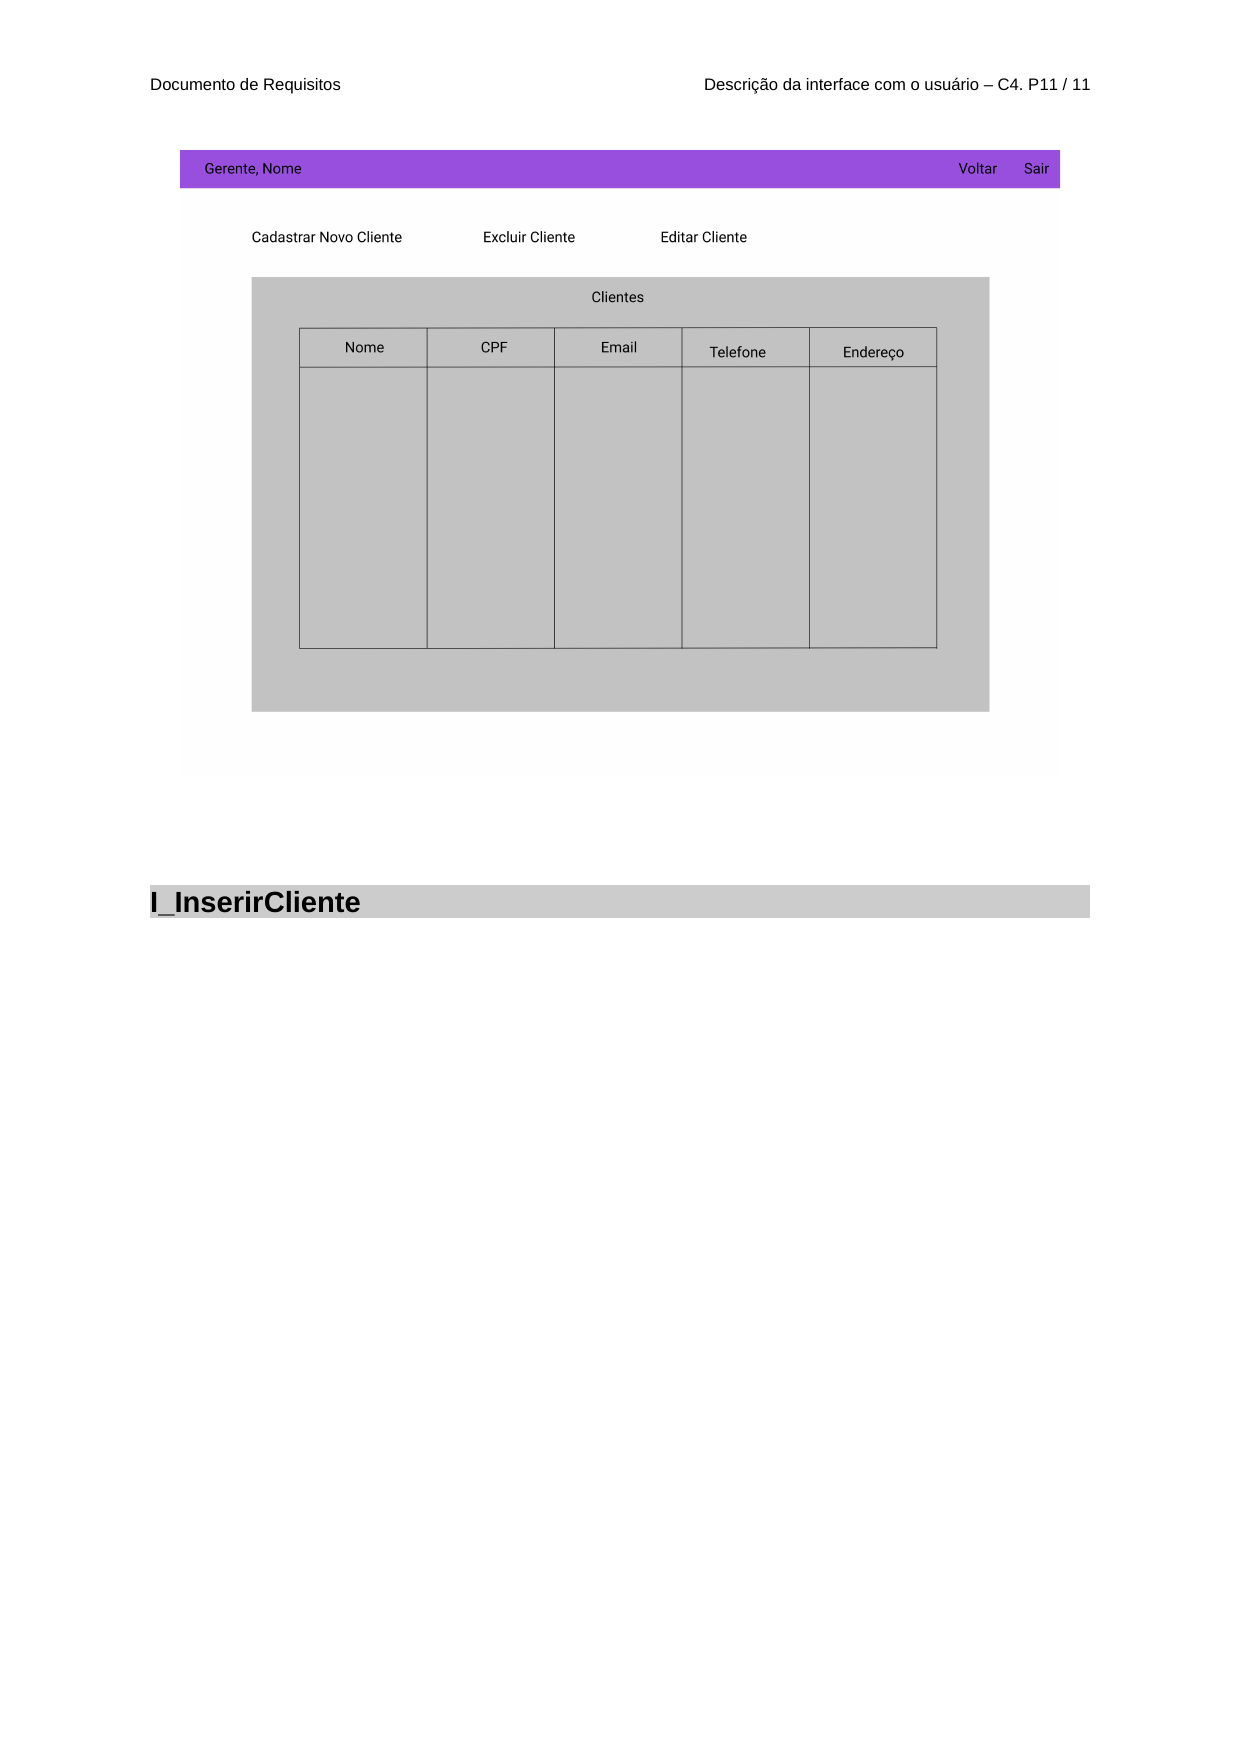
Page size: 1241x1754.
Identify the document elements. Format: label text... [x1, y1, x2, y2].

subtitle I_InserirCliente [150, 885, 1090, 918]
picture [180, 150, 1060, 776]
